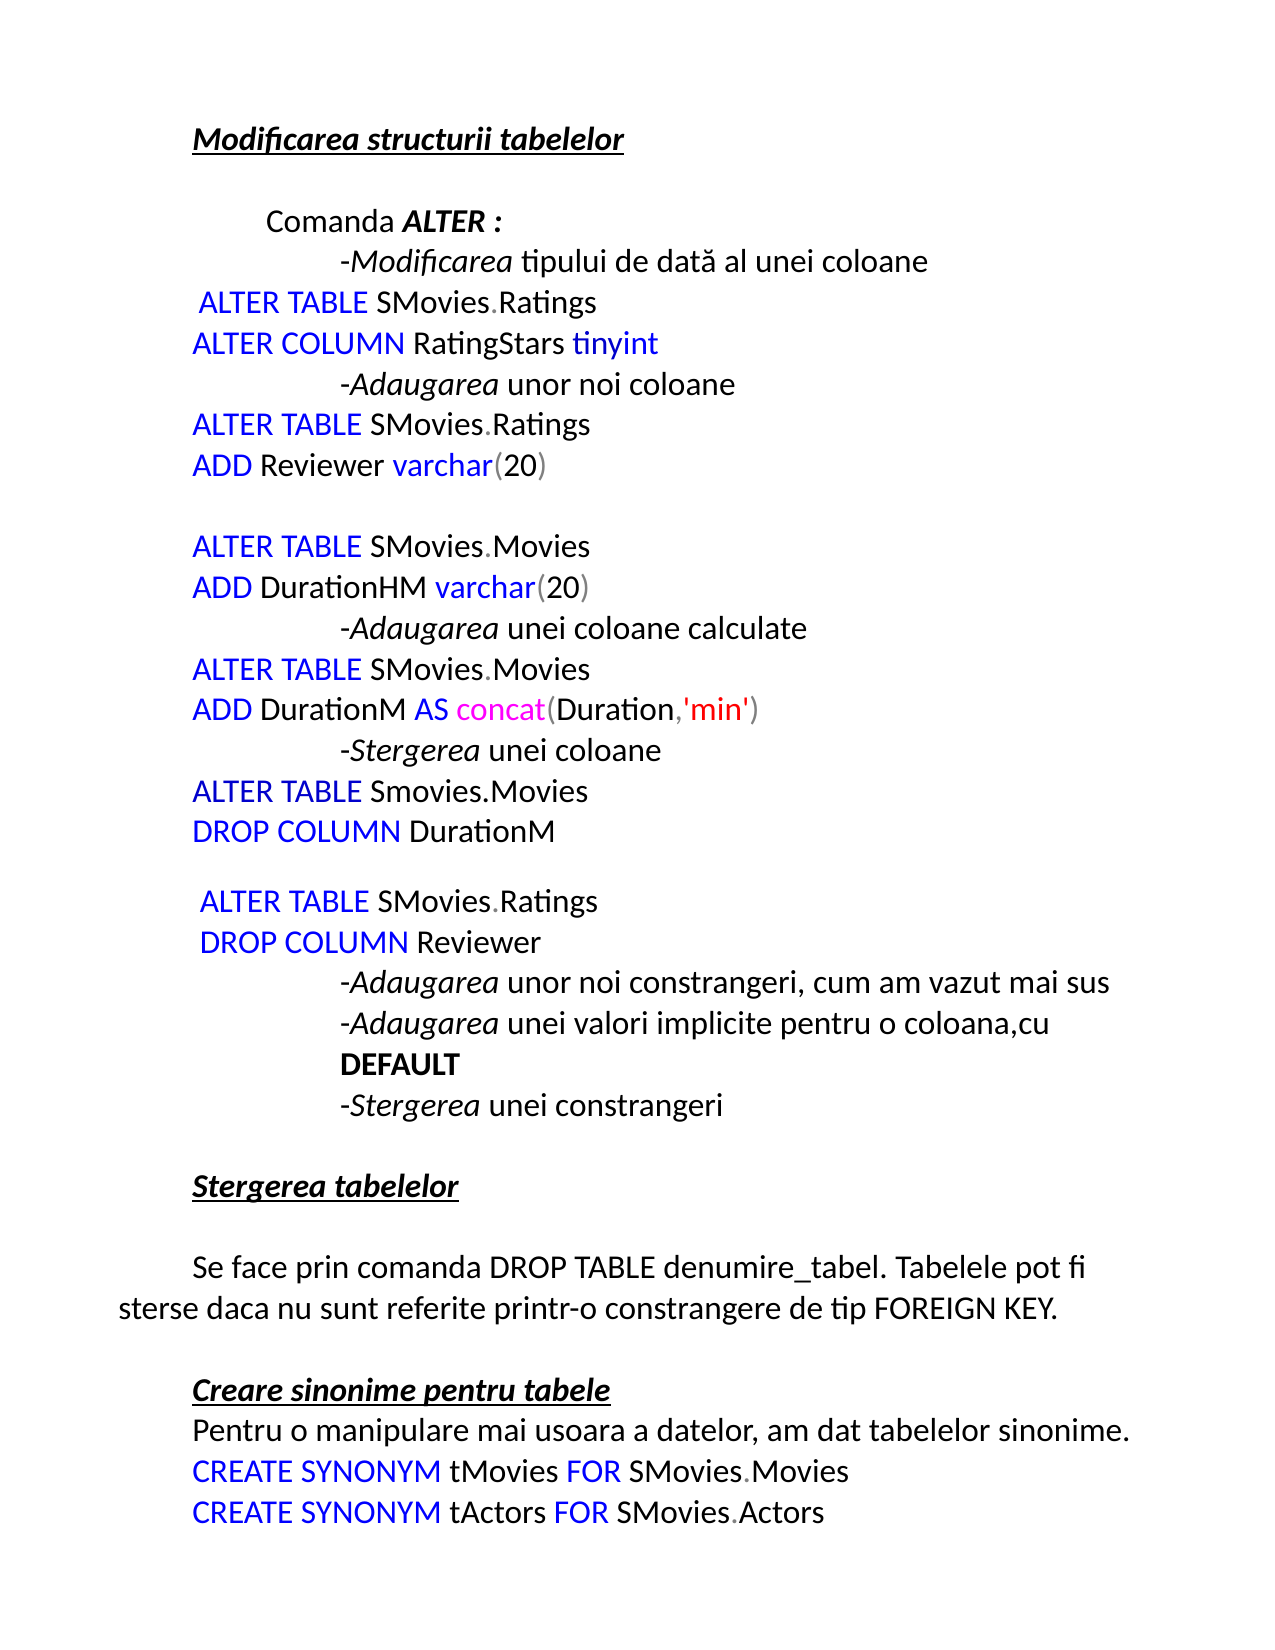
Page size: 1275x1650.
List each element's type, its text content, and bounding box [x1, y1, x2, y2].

text DROP COLUMN Reviewer [118, 921, 1157, 961]
text ALTER TABLE Smovies.Movies [118, 770, 1157, 811]
text Pentru o manipulare mai usoara a datelor, am dat tabelelor sinonime. [118, 1409, 1157, 1450]
text -Stergerea unei constrangeri [118, 1084, 1157, 1124]
text ALTER TABLE SMovies.Movies [118, 648, 1157, 688]
text ALTER COLUMN RatingStars tinyint [118, 322, 1157, 362]
text Stergerea tabelelor [118, 1165, 1157, 1206]
text ALTER TABLE SMovies.Movies [118, 525, 1157, 566]
text CREATE SYNONYM tActors FOR SMovies.Actors [118, 1491, 1157, 1532]
text Se face prin comanda DROP TABLE denumire_tabel. Tabelele pot fi sterse daca nu sunt referite printr-o constrangere de tip FOREIGN KEY. [118, 1247, 1157, 1328]
text ADD DurationM AS concat(Duration,'min') [118, 688, 1157, 729]
text DROP COLUMN DurationM [118, 811, 1157, 851]
text Comanda ALTER : [118, 199, 1157, 240]
text Creare sinonime pentru tabele [118, 1369, 1157, 1409]
text ADD Reviewer varchar(20) [118, 444, 1157, 485]
text -Modificarea tipului de dată al unei coloane [118, 240, 1157, 281]
text -Adaugarea unei valori implicite pentru o coloana,cu DEFAULT [118, 1002, 1157, 1084]
text ADD DurationHM varchar(20) [118, 566, 1157, 607]
text ALTER TABLE SMovies.Ratings [118, 880, 1157, 921]
text -Stergerea unei coloane [118, 729, 1157, 770]
text ALTER TABLE SMovies.Ratings [118, 403, 1157, 444]
text CREATE SYNONYM tMovies FOR SMovies.Movies [118, 1450, 1157, 1491]
text Modificarea structurii tabelelor [118, 118, 1157, 159]
text -Adaugarea unor noi constrangeri, cum am vazut mai sus [118, 961, 1157, 1002]
text -Adaugarea unor noi coloane [118, 362, 1157, 403]
text ALTER TABLE SMovies.Ratings [118, 281, 1157, 322]
text -Adaugarea unei coloane calculate [118, 607, 1157, 648]
